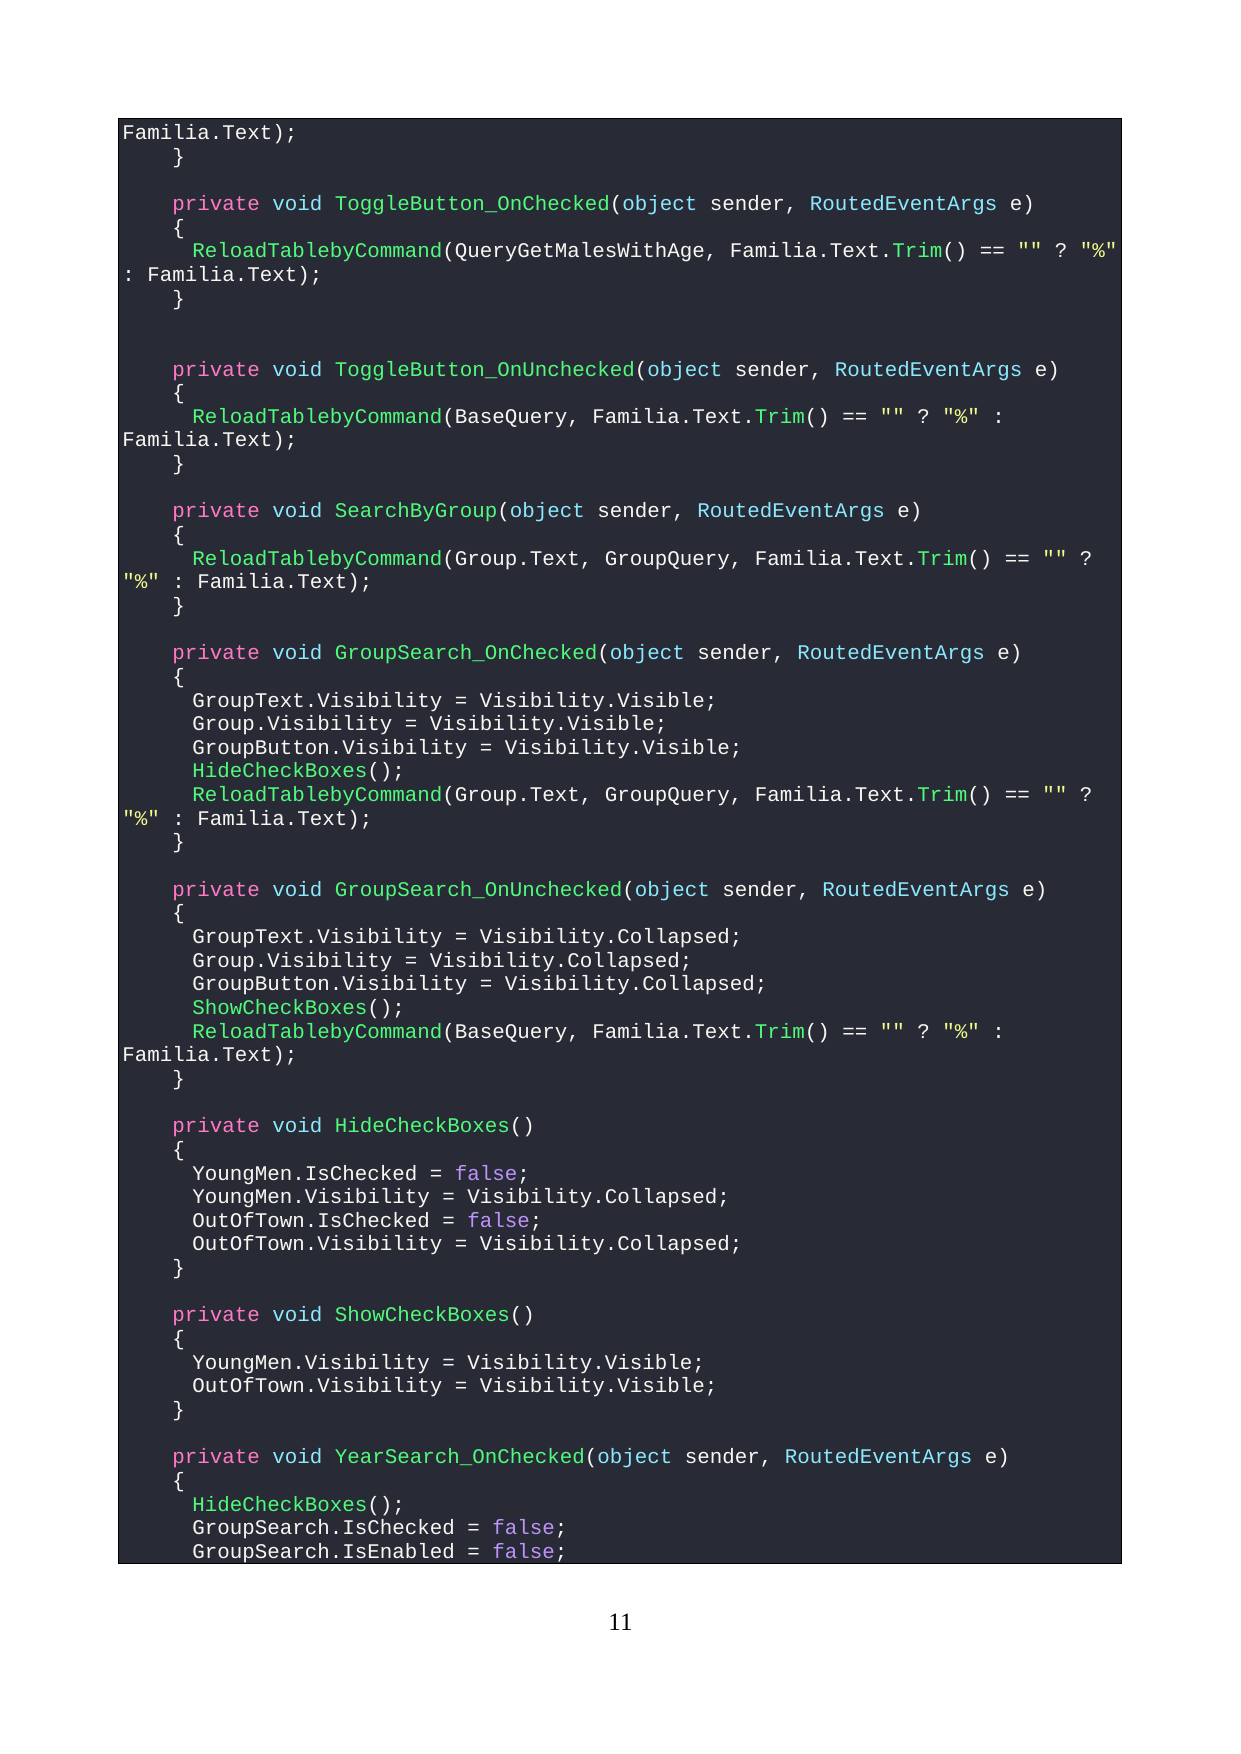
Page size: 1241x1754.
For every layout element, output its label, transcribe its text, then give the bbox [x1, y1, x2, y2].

text { [119, 213, 1121, 236]
text } [119, 827, 1121, 851]
text } [119, 1253, 1121, 1277]
text private void GroupSearch_OnChecked(object sender, RoutedEventArgs e) [119, 638, 1121, 662]
text } [119, 1064, 1121, 1088]
text } [119, 449, 1121, 473]
text Group.Visibility = Visibility.Collapsed; [119, 946, 1121, 969]
text { [119, 1466, 1121, 1489]
text YoungMen.IsChecked = false; [119, 1158, 1121, 1182]
text private void YearSearch_OnChecked(object sender, RoutedEventArgs e) [119, 1442, 1121, 1466]
text HideCheckBoxes(); [119, 1489, 1121, 1513]
text { [119, 378, 1121, 402]
text HideCheckBoxes(); [119, 757, 1121, 780]
text Familia.Text); [119, 119, 1121, 142]
text OutOfTown.Visibility = Visibility.Collapsed; [119, 1229, 1121, 1253]
text Group.Visibility = Visibility.Visible; [119, 709, 1121, 733]
text ShowCheckBoxes(); [119, 993, 1121, 1017]
text GroupButton.Visibility = Visibility.Collapsed; [119, 969, 1121, 993]
text ReloadTablebyCommand(BaseQuery, Familia.Text.Trim() == "" ? "%" : Familia.Text); [119, 1017, 1121, 1064]
text ReloadTablebyCommand(Group.Text, GroupQuery, Familia.Text.Trim() == "" ? "%" : Familia.Text); [119, 780, 1121, 827]
text { [119, 662, 1121, 686]
text private void HideCheckBoxes() [119, 1111, 1121, 1135]
text OutOfTown.Visibility = Visibility.Visible; [119, 1371, 1121, 1395]
text GroupSearch.IsChecked = false; [119, 1513, 1121, 1537]
text GroupText.Visibility = Visibility.Collapsed; [119, 922, 1121, 946]
text ReloadTablebyCommand(QueryGetMalesWithAge, Familia.Text.Trim() == "" ? "%" : Familia.Text); [119, 236, 1121, 284]
text GroupButton.Visibility = Visibility.Visible; [119, 733, 1121, 757]
text } [119, 142, 1121, 165]
text { [119, 898, 1121, 922]
text { [119, 520, 1121, 544]
text private void ToggleButton_OnChecked(object sender, RoutedEventArgs e) [119, 189, 1121, 213]
text YoungMen.Visibility = Visibility.Visible; [119, 1348, 1121, 1371]
text ReloadTablebyCommand(BaseQuery, Familia.Text.Trim() == "" ? "%" : Familia.Text); [119, 402, 1121, 449]
text } [119, 1395, 1121, 1419]
text GroupSearch.IsEnabled = false; [119, 1537, 1121, 1563]
text } [119, 284, 1121, 307]
text private void SearchByGroup(object sender, RoutedEventArgs e) [119, 496, 1121, 520]
text GroupText.Visibility = Visibility.Visible; [119, 686, 1121, 709]
text } [119, 591, 1121, 615]
text { [119, 1135, 1121, 1158]
text private void GroupSearch_OnUnchecked(object sender, RoutedEventArgs e) [119, 875, 1121, 898]
text private void ToggleButton_OnUnchecked(object sender, RoutedEventArgs e) [119, 354, 1121, 378]
text YoungMen.Visibility = Visibility.Collapsed; [119, 1182, 1121, 1206]
text OutOfTown.IsChecked = false; [119, 1206, 1121, 1229]
text { [119, 1324, 1121, 1348]
text private void ShowCheckBoxes() [119, 1300, 1121, 1324]
text ReloadTablebyCommand(Group.Text, GroupQuery, Familia.Text.Trim() == "" ? "%" : Familia.Text); [119, 544, 1121, 591]
